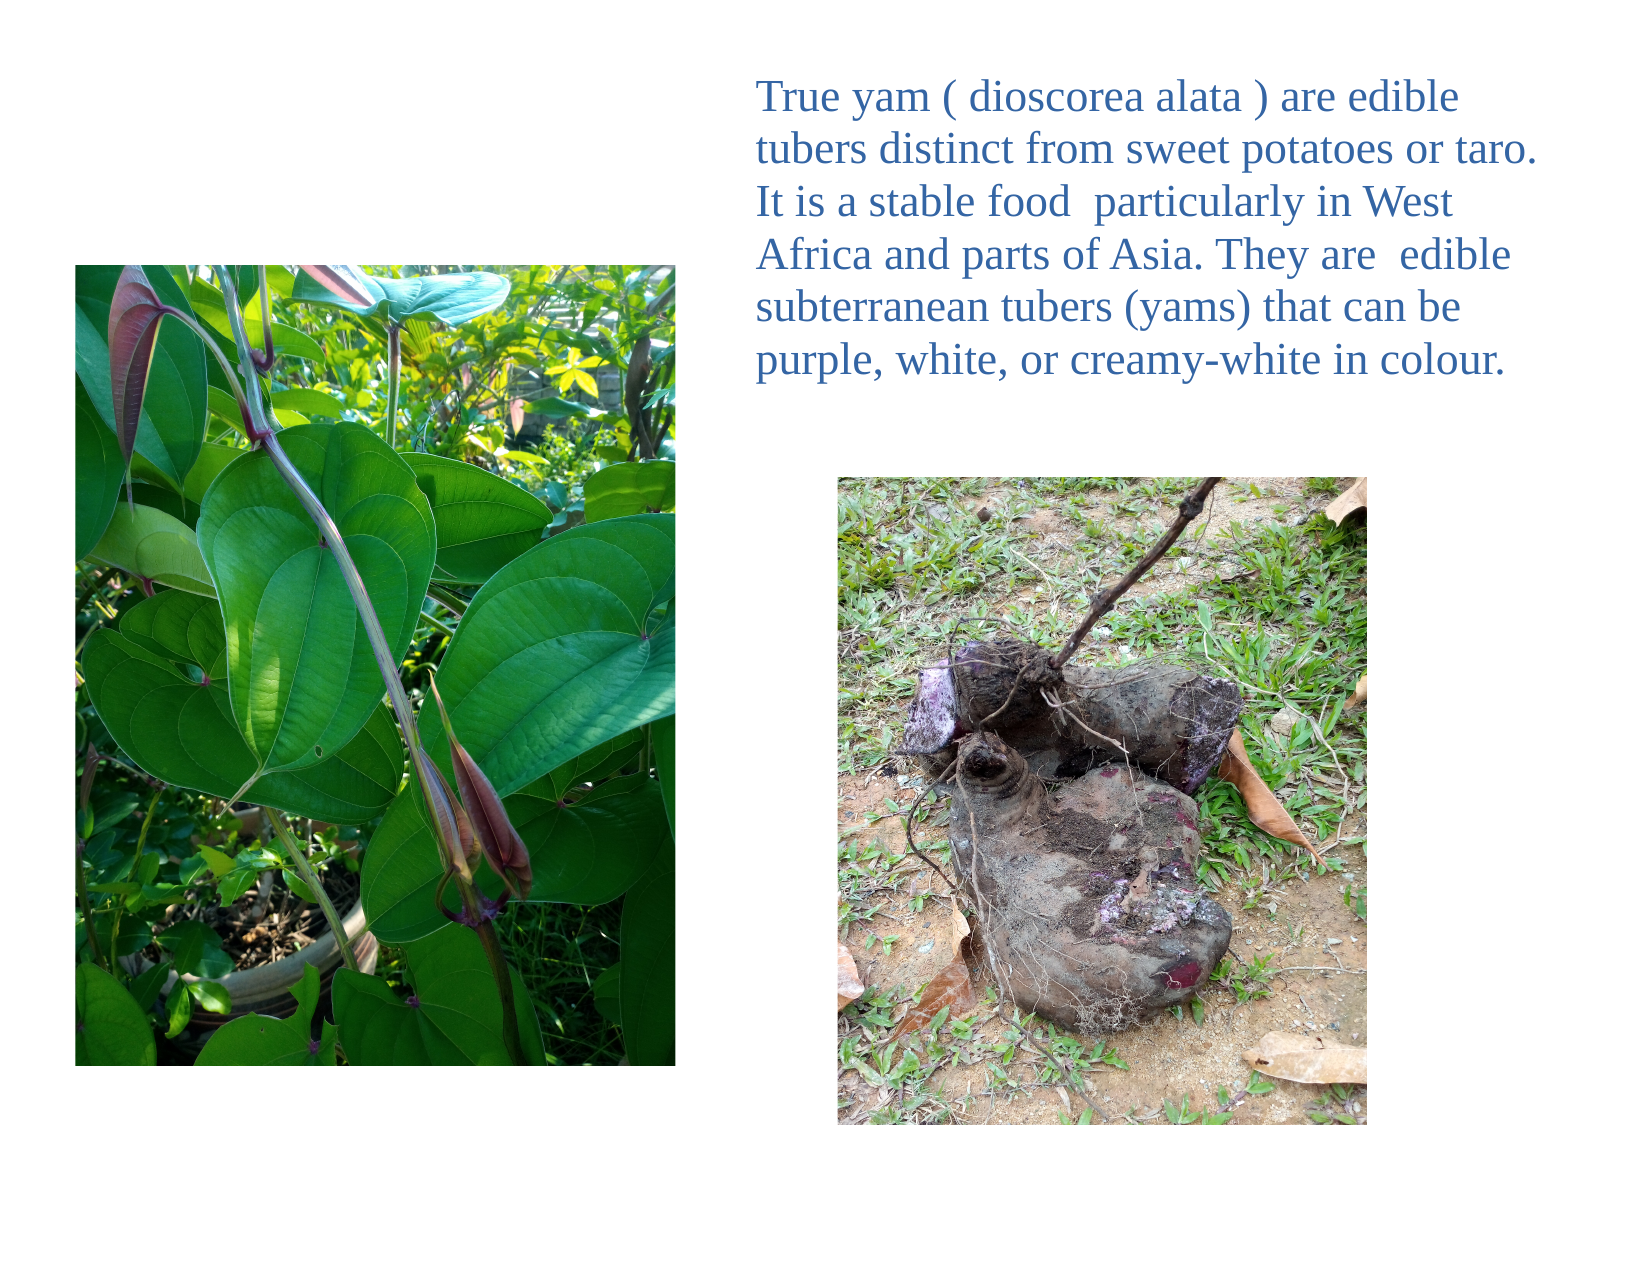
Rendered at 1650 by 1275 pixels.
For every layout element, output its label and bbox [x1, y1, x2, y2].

picture [837, 477, 1367, 855]
picture [75, 265, 676, 1066]
